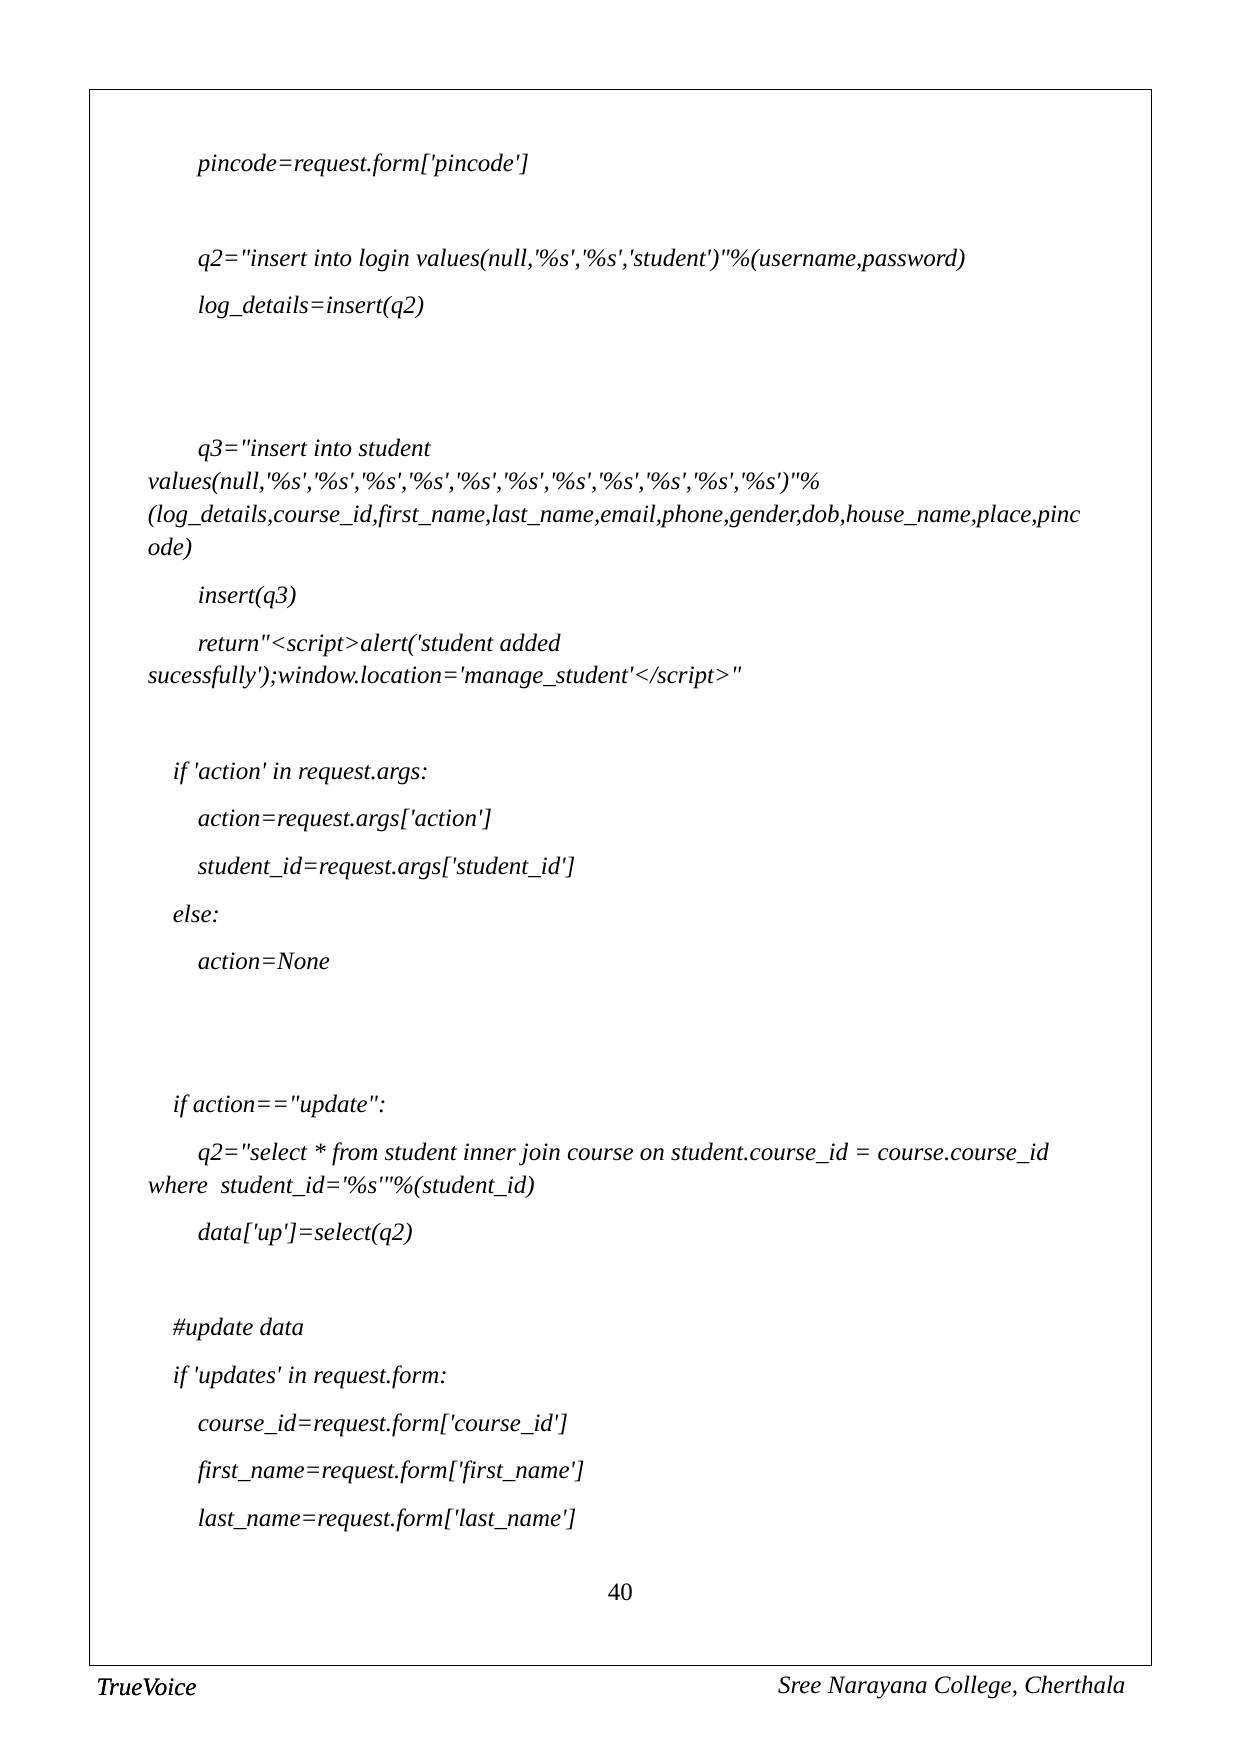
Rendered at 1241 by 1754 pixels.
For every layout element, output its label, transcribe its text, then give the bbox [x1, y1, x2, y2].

text log_details=insert(q2) [148, 291, 1092, 319]
text if 'action' in request.args: [148, 756, 1092, 784]
text q3="insert into student values(null,'%s','%s','%s','%s','%s','%s','%s','%s','%s','%s','%s')"%(log_details,course_id,first_name,last_name,email,phone,gender,dob,house_name,place,pincode) [148, 433, 1092, 561]
text action=request.args['action'] [148, 803, 1092, 832]
text insert(q3) [148, 580, 1092, 609]
text return"<script>alert('student added sucessfully');window.location='manage_student'</script>" [148, 628, 1092, 689]
text else: [148, 899, 1092, 927]
text student_id=request.args['student_id'] [148, 851, 1092, 880]
text if 'updates' in request.form: [148, 1360, 1092, 1389]
text data['up']=select(q2) [148, 1217, 1092, 1246]
text action=None [148, 946, 1092, 975]
text if action=="update": [148, 1089, 1092, 1118]
text q2="insert into login values(null,'%s','%s','student')"%(username,password) [148, 243, 1092, 272]
text q2="select * from student inner join course on student.course_id = course.course_id where student_id='%s'"%(student_id) [148, 1137, 1092, 1198]
text course_id=request.form['course_id'] [148, 1408, 1092, 1436]
text last_name=request.form['last_name'] [148, 1503, 1092, 1532]
text #update data [148, 1312, 1092, 1341]
text first_name=request.form['first_name'] [148, 1455, 1092, 1484]
text pincode=request.form['pincode'] [148, 148, 1092, 176]
